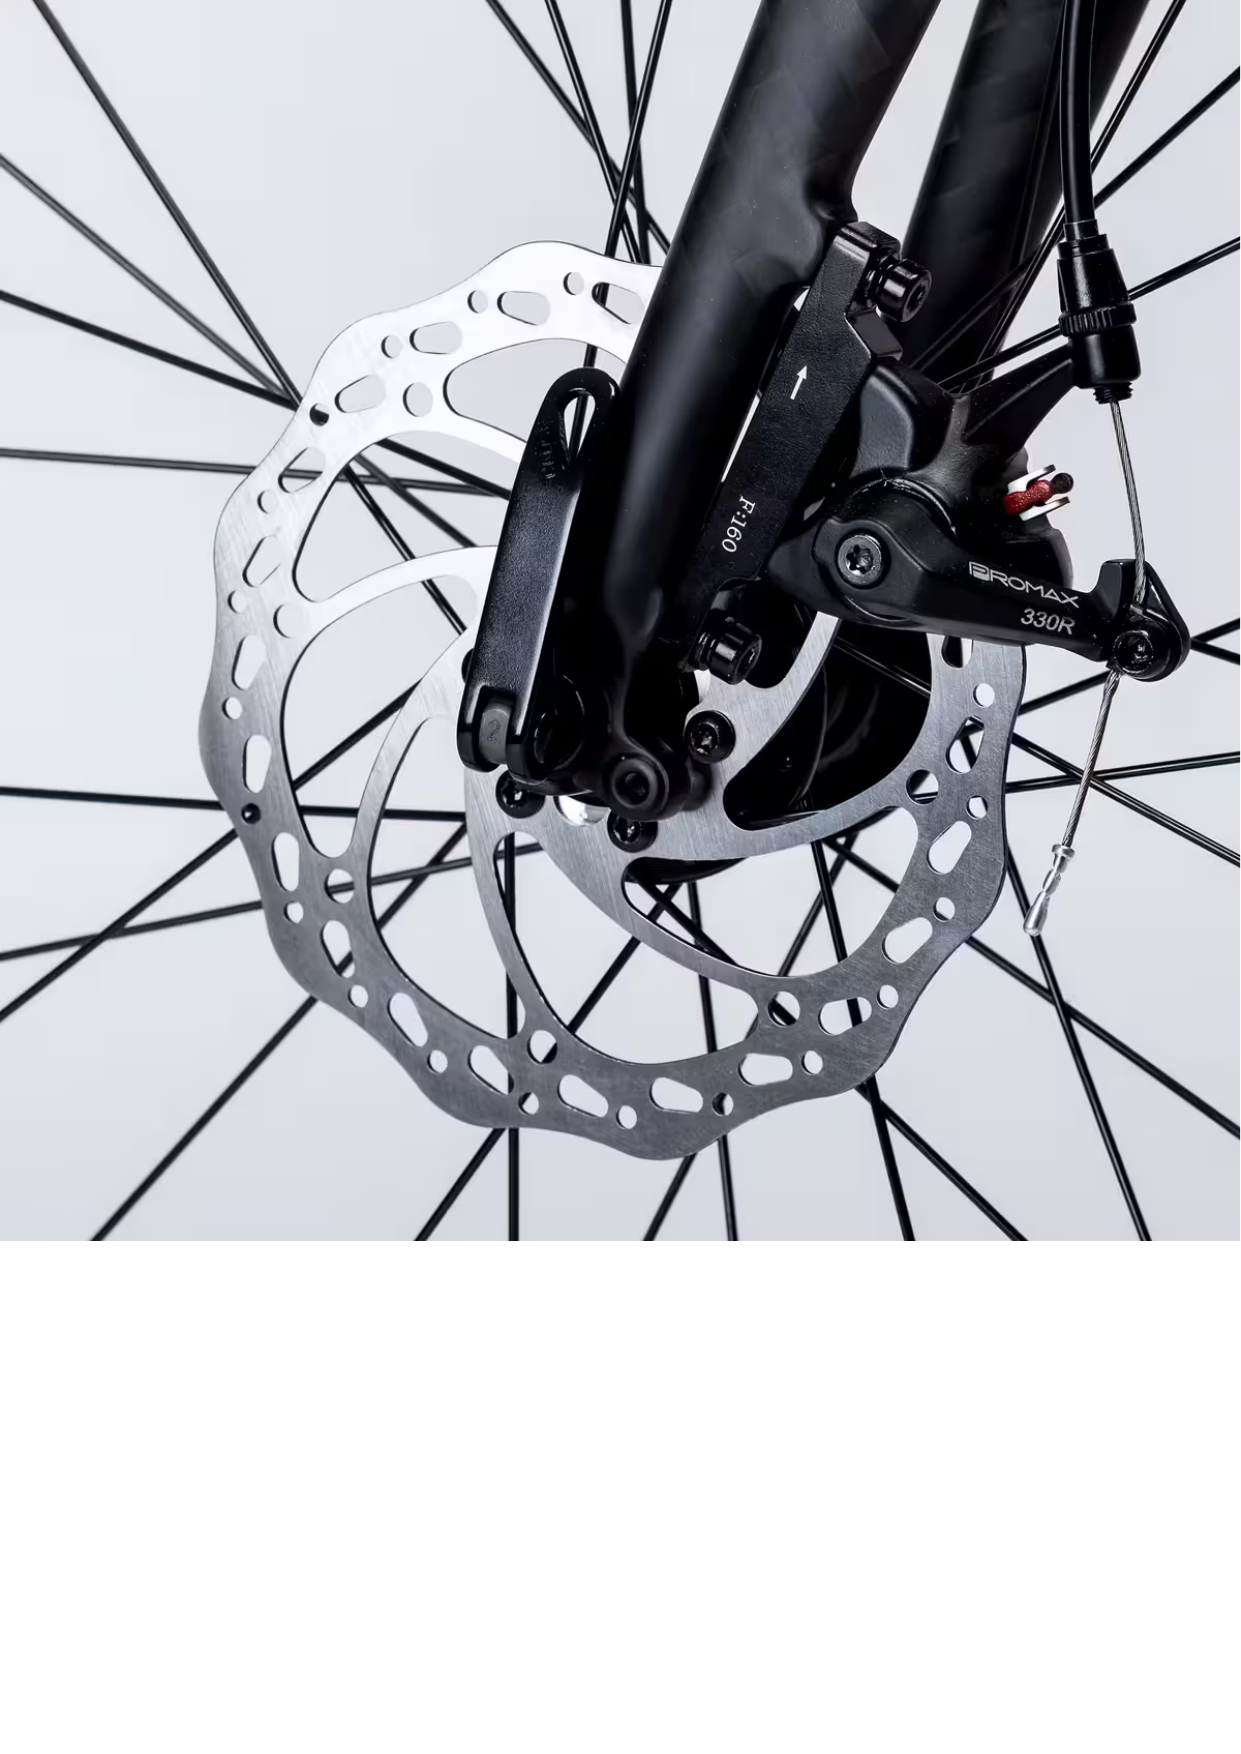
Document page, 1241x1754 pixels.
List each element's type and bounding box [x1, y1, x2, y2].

picture [0, 0, 1241, 1241]
